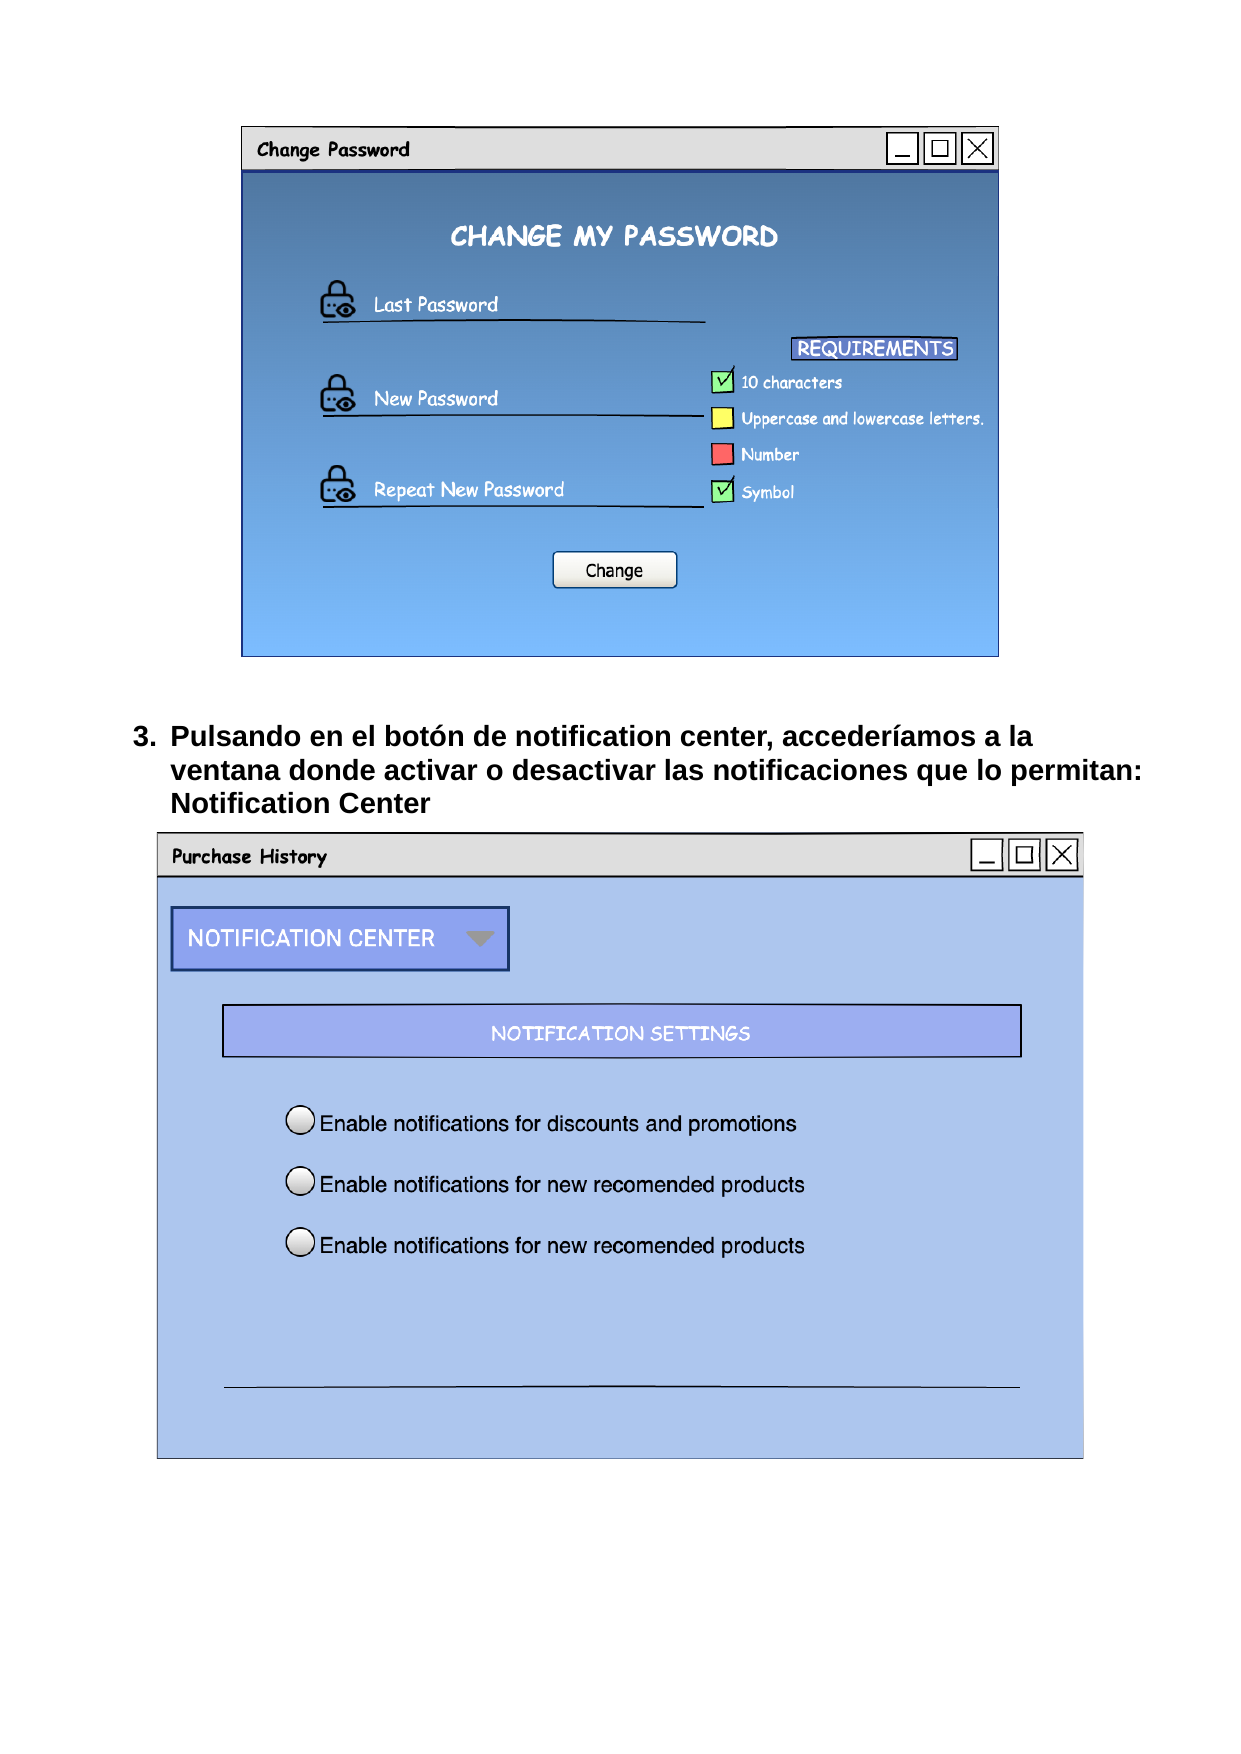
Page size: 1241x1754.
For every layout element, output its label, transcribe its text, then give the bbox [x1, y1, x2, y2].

list Pulsando en el botón de notification center, accederíamos a la ventana donde activar o desactivar las notificaciones que lo permitan: Notification Center [133, 719, 1145, 820]
